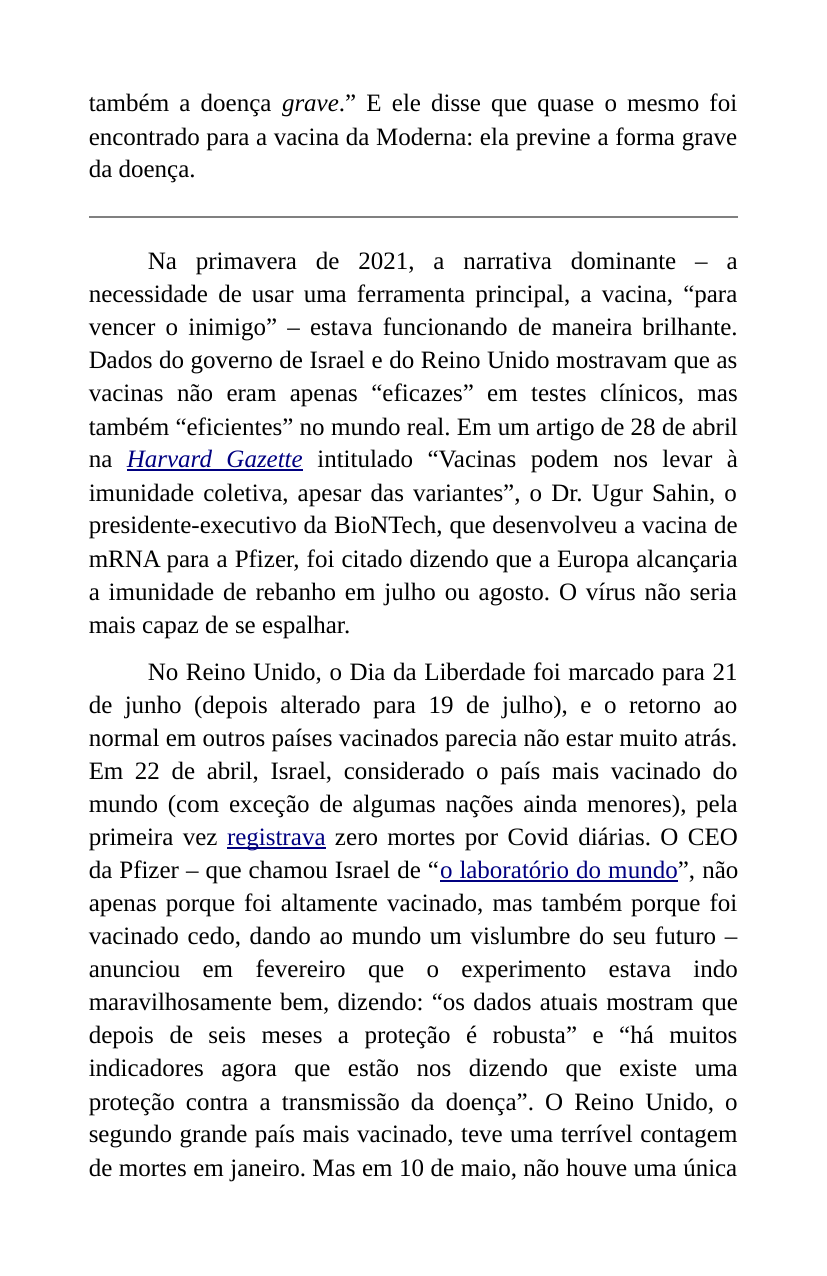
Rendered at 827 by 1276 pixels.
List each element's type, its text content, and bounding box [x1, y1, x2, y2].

text Na primavera de 2021, a narrativa dominante – a necessidade de usar uma ferramenta principal, a vacina, “para vencer o inimigo” – estava funcionando de maneira brilhante. Dados do governo de Israel e do Reino Unido mostravam que as vacinas não eram apenas “eficazes” em testes clínicos, mas também “eficientes” no mundo real. Em um artigo de 28 de abril na Harvard Gazette intitulado “Vacinas podem nos levar à imunidade coletiva, apesar das variantes”, o Dr. Ugur Sahin, o presidente-executivo da BioNTech, que desenvolveu a vacina de mRNA para a Pfizer, foi citado dizendo que a Europa alcançaria a imunidade de rebanho em julho ou agosto. O vírus não seria mais capaz de se espalhar. [88, 246, 738, 638]
text No Reino Unido, o Dia da Liberdade foi marcado para 21 de junho (depois alterado para 19 de julho), e o retorno ao normal em outros países vacinados parecia não estar muito atrás. Em 22 de abril, Israel, considerado o país mais vacinado do mundo (com exceção de algumas nações ainda menores), pela primeira vez registrava zero mortes por Covid diárias. O CEO da Pfizer – que chamou Israel de “o laboratório do mundo”, não apenas porque foi altamente vacinado, mas também porque foi vacinado cedo, dando ao mundo um vislumbre do seu futuro – anunciou em fevereiro que o experimento estava indo maravilhosamente bem, dizendo: “os dados atuais mostram que depois de seis meses a proteção é robusta” e “há muitos indicadores agora que estão nos dizendo que existe uma proteção contra a transmissão da doença”. O Reino Unido, o segundo grande país mais vacinado, teve uma terrível contagem de mortes em janeiro. Mas em 10 de maio, não houve uma única [88, 657, 738, 1181]
text também a doença grave.” E ele disse que quase o mesmo foi encontrado para a vacina da Moderna: ela previne a forma grave da doença. [88, 88, 738, 183]
